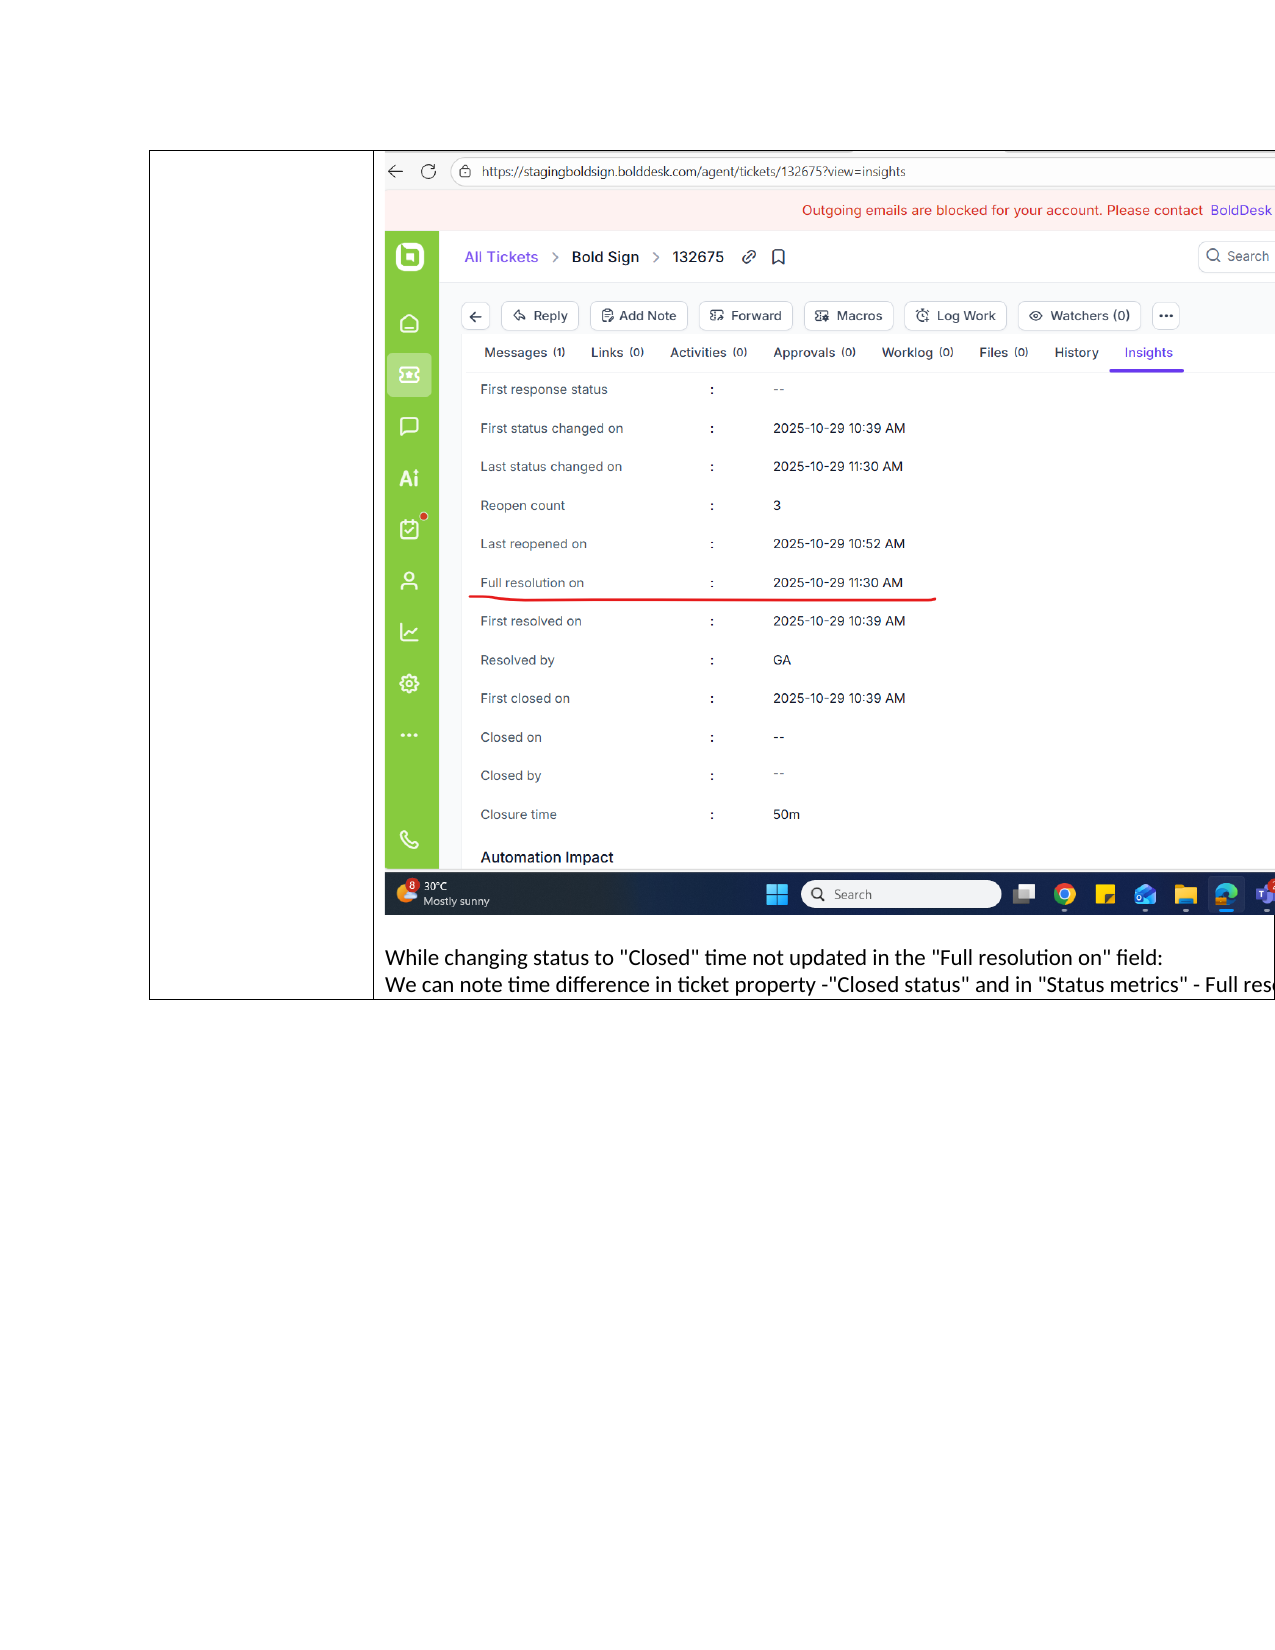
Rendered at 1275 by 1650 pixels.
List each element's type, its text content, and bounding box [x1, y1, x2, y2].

table_cell We can note initially status in "Solved" While changing status to "Closed" time not updated in the "Full resolution on" field: We can note time difference in ticket property -"Closed status" and in "Status metrics" - Full resolution on field. We can note while changing status to solved "Full resolution on" time field get updated: Solved date below status field in ticket property and Full resolution on date in Insights tab time both seems to be same. [374, 151, 1274, 999]
table_cell [150, 151, 373, 999]
